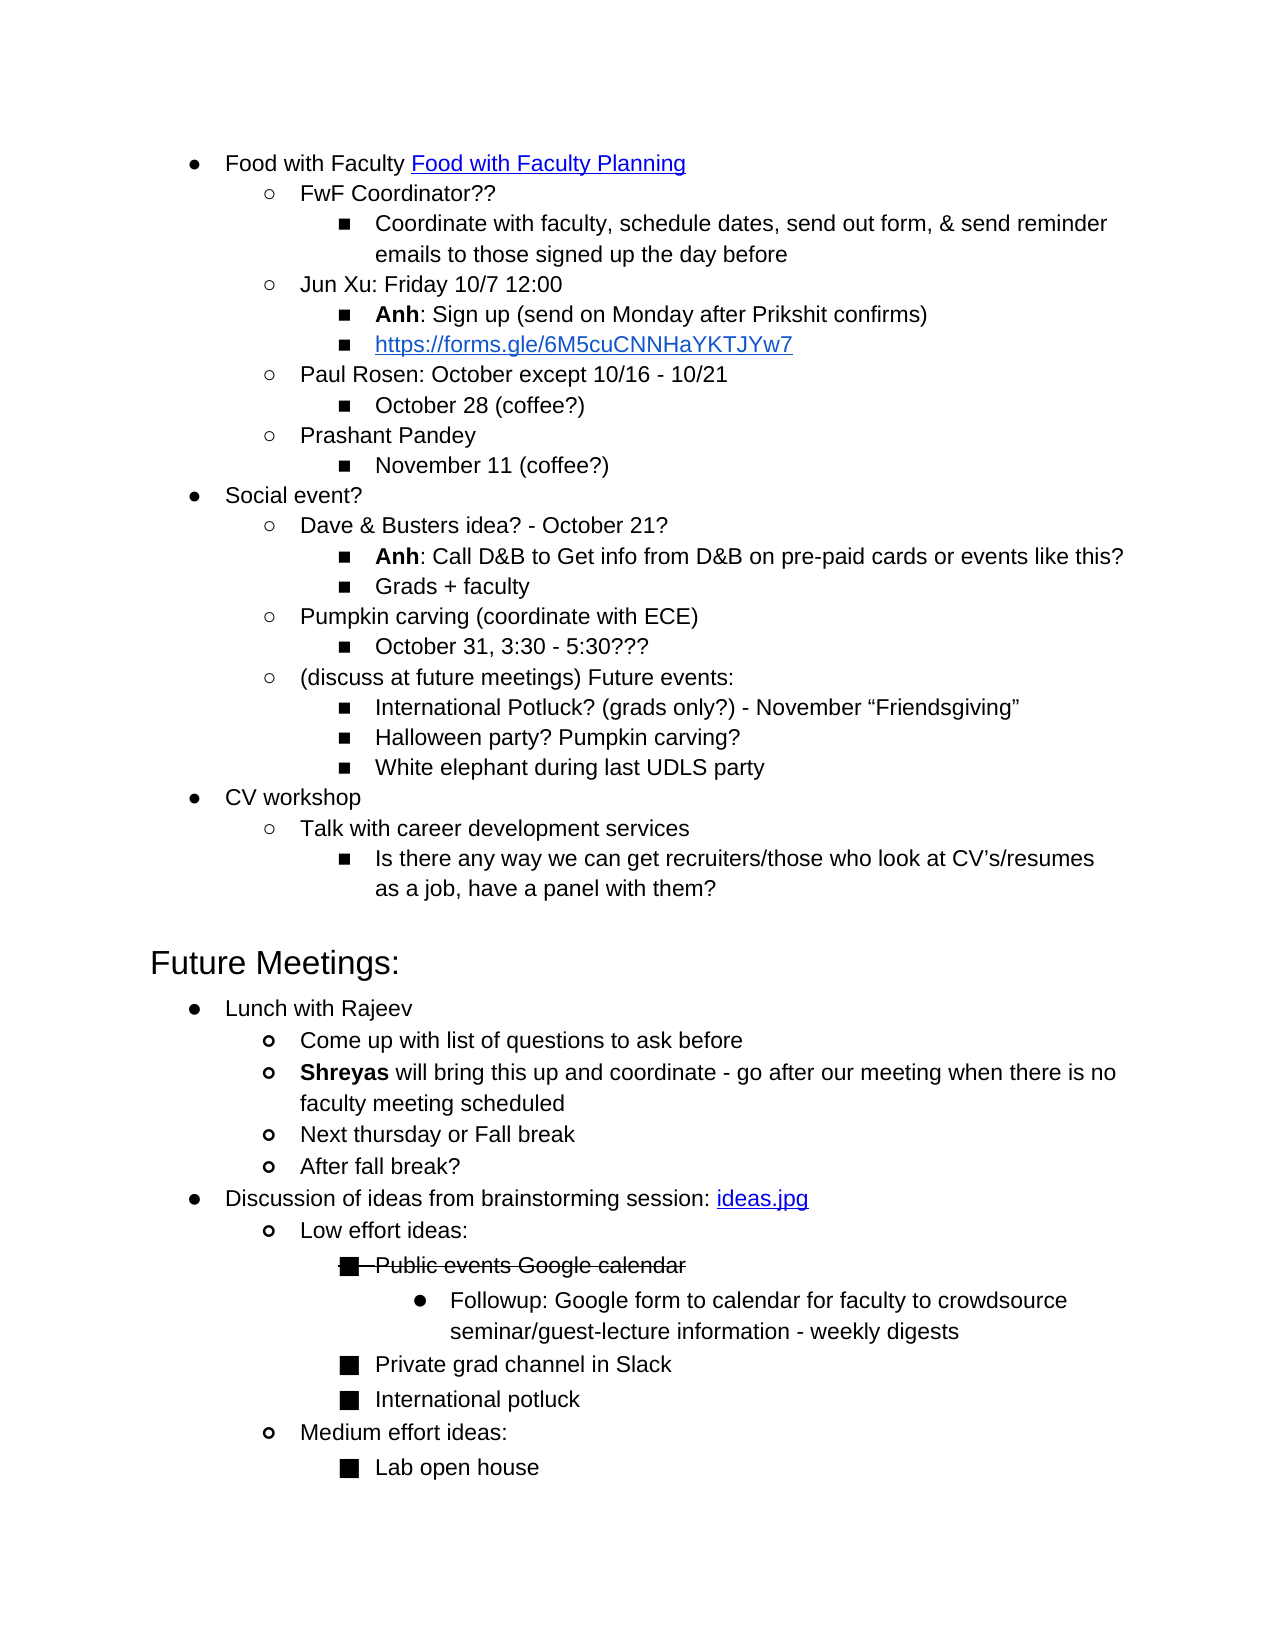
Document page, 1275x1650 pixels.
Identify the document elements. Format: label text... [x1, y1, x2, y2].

list Anh: Call D&B to Get info from D&B on pre-paid cards or events like this? [337, 543, 1125, 569]
list Shreyas will bring this up and coordinate - go after our meeting when there is no faculty meeting scheduled [262, 1058, 1125, 1116]
list Grads + faculty [337, 573, 1125, 599]
list October 28 (coffee?) [337, 392, 1125, 418]
list Halloween party? Pumpkin carving? [337, 724, 1125, 750]
list Public events Google calendar [337, 1249, 1125, 1279]
list Discussion of ideas from brainstorming session: ideas.jpg [187, 1184, 1125, 1212]
list FwF Coordinator?? [262, 180, 1125, 207]
list Pumpkin carving (coordinate with ECE) [262, 603, 1125, 629]
list Food with Faculty Food with Faculty Planning [187, 150, 1125, 176]
subtitle Future Meetings: [150, 943, 1125, 981]
list Anh: Sign up (send on Monday after Prikshit confirms) [337, 301, 1125, 327]
list Come up with list of questions to ask before [262, 1026, 1125, 1054]
list After fall break? [262, 1152, 1125, 1180]
list (discuss at future meetings) Future events: [262, 663, 1125, 690]
list International potluck [337, 1383, 1125, 1414]
list Jun Xu: Friday 10/7 12:00 [262, 271, 1125, 297]
list International Potluck? (grads only?) - November “Friendsgiving” [337, 694, 1125, 720]
list October 31, 3:30 - 5:30??? [337, 633, 1125, 660]
list Talk with career development services [262, 814, 1125, 841]
list CV workshop [187, 784, 1125, 811]
list Lunch with Rajeev [187, 994, 1125, 1022]
list Next thursday or Fall break [262, 1120, 1125, 1148]
list Dave & Busters idea? - October 21? [262, 512, 1125, 539]
list Paul Rosen: October except 10/16 - 10/21 [262, 361, 1125, 388]
list White elephant during last UDLS party [337, 754, 1125, 781]
list Social event? [187, 482, 1125, 509]
list Private grad channel in Slack [337, 1348, 1125, 1379]
list Followup: Google form to calendar for faculty to crowdsource seminar/guest-lecture information - weekly digests [412, 1284, 1125, 1344]
list Medium effort ideas: [262, 1418, 1125, 1446]
list Prashant Pandey [262, 422, 1125, 448]
list Lab open house [337, 1451, 1125, 1481]
list Low effort ideas: [262, 1217, 1125, 1245]
list November 11 (coffee?) [337, 452, 1125, 478]
list https://forms.gle/6M5cuCNNHaYKTJYw7 [337, 331, 1125, 358]
list Coordinate with faculty, schedule dates, send out form, & send reminder emails to those signed up the day before [337, 210, 1125, 267]
list Is there any way we can get recruiters/those who look at CV’s/resumes as a job, have a panel with them? [337, 845, 1125, 901]
